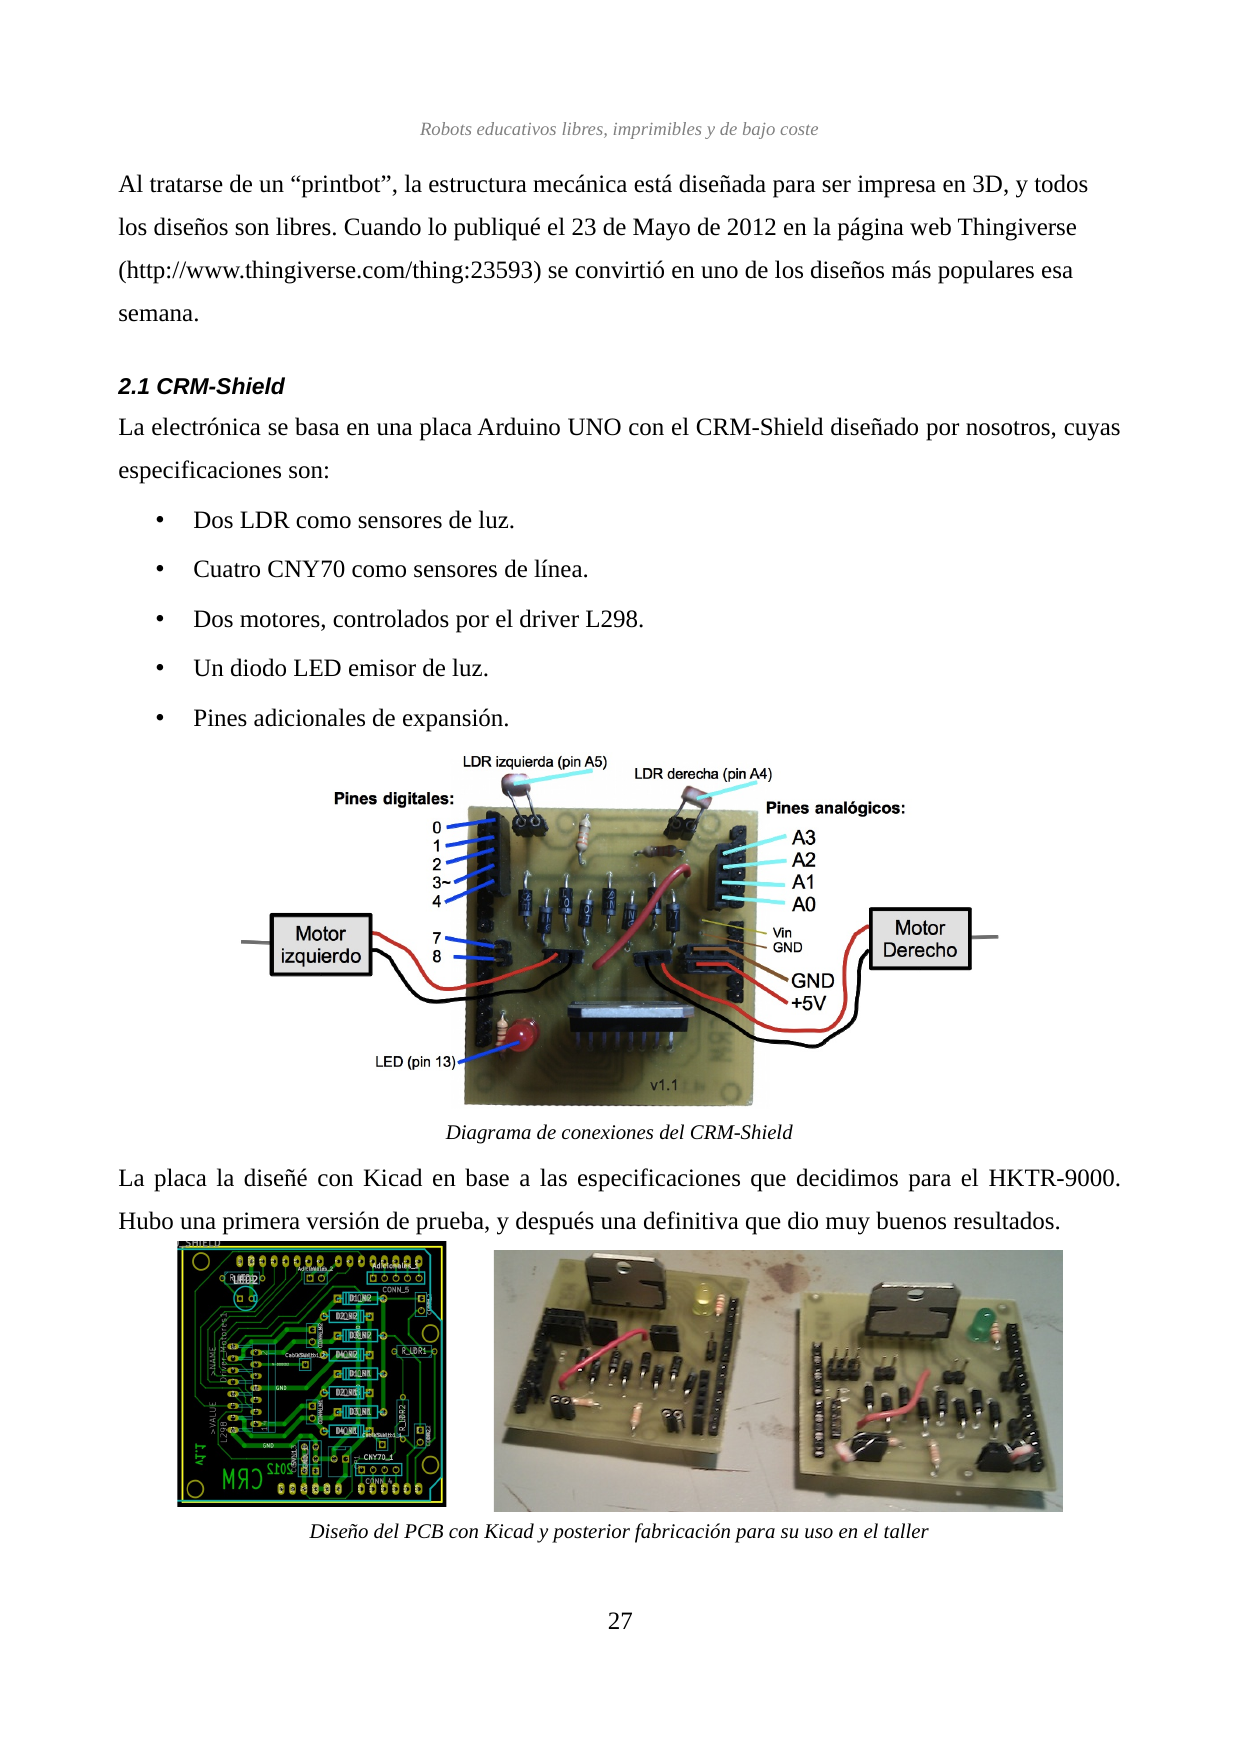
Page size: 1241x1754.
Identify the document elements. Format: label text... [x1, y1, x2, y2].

text Al tratarse de un “printbot”, la estructura mecánica está diseñada para ser impresa en 3D, y todos los diseños son libres. Cuando lo publiqué el 23 de Mayo de 2012 en la página web Thingiverse (http://www.thingiverse.com/thing:23593) se convirtió en uno de los diseños más populares esa semana. [118, 169, 1122, 327]
subtitle 2.1 CRM-Shield [118, 373, 1122, 399]
list Dos motores, controlados por el driver L298. [156, 604, 1122, 633]
list Un diodo LED emisor de luz. [156, 653, 1122, 682]
picture [239, 752, 1002, 1109]
text Diagrama de conexiones del CRM-Shield [118, 753, 1122, 1144]
list Dos LDR como sensores de luz. [156, 505, 1122, 533]
text La placa la diseñé con Kicad en base a las especificaciones que decidimos para el HKTR-9000. Hubo una primera versión de prueba, y después una definitiva que dio muy buenos resultados. [118, 1163, 1122, 1234]
list Cuatro CNY70 como sensores de línea. [156, 554, 1122, 583]
text La electrónica se basa en una placa Arduino UNO con el CRM-Shield diseñado por nosotros, cuyas especificaciones son: [118, 412, 1122, 484]
picture [177, 1241, 447, 1507]
list Pines adicionales de expansión. [156, 703, 1122, 732]
picture [493, 1250, 1063, 1512]
text Diseño del PCB con Kicad y posterior fabricación para su uso en el taller [118, 1255, 1122, 1543]
